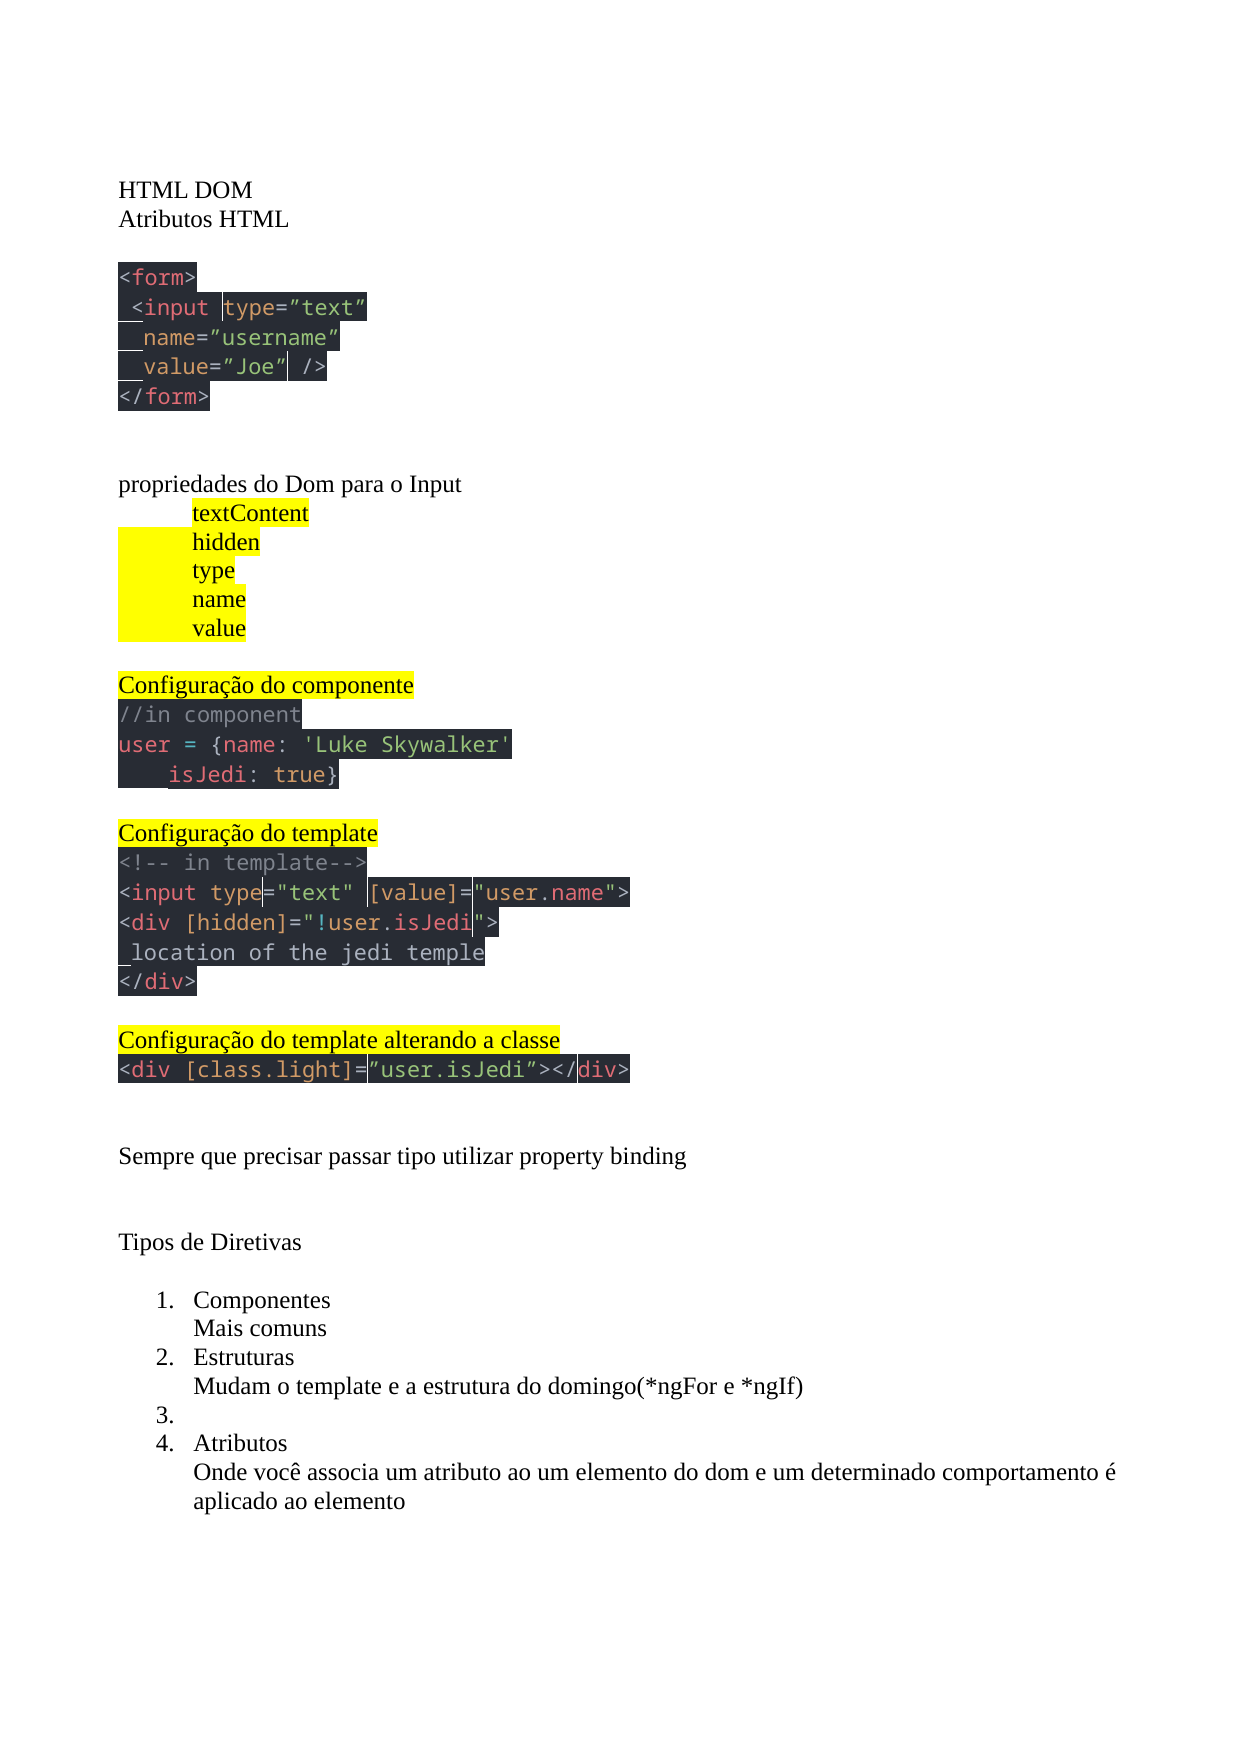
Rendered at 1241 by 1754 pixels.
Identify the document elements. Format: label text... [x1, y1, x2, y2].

list Mudam o template e a estrutura do domingo(*ngFor e *ngIf) [156, 1371, 1122, 1400]
text hidden [118, 527, 1122, 556]
text value=”Joe” /> [118, 351, 1122, 381]
text <form> [118, 262, 1122, 292]
text </form> [118, 381, 1122, 411]
text value [118, 613, 1122, 642]
text <div [class.light]=”user.isJedi”></div> [118, 1054, 1122, 1083]
text type [118, 556, 1122, 584]
list Onde você associa um atributo ao um elemento do dom e um determinado comportamento é aplicado ao elemento [156, 1457, 1122, 1515]
text <div [hidden]="!user.isJedi"> [118, 907, 1122, 937]
text name=”username” [118, 321, 1122, 351]
text user = {name: 'Luke Skywalker' [118, 729, 1122, 759]
text Tipos de Diretivas [118, 1227, 1122, 1256]
text //in component [118, 699, 1122, 729]
text isJedi: true} [118, 759, 1122, 789]
list Mais comuns [156, 1313, 1122, 1342]
text propriedades do Dom para o Input [118, 469, 1122, 498]
text </div> [118, 966, 1122, 996]
list Estruturas [156, 1342, 1122, 1371]
text Configuração do componente [118, 671, 1122, 699]
text textContent [118, 498, 1122, 527]
text name [118, 584, 1122, 613]
text <input type="text" [value]="user.name"> [118, 877, 1122, 907]
list Atributos [156, 1428, 1122, 1457]
text <!-- in template--> [118, 847, 1122, 877]
list Componentes [156, 1285, 1122, 1313]
text HTML DOM Atributos HTML [118, 176, 1122, 233]
text Configuração do template alterando a classe [118, 1025, 1122, 1054]
text location of the jedi temple [118, 937, 1122, 966]
text Configuração do template [118, 818, 1122, 847]
text Sempre que precisar passar tipo utilizar property binding [118, 1141, 1122, 1170]
text <input type=”text” [118, 292, 1122, 321]
